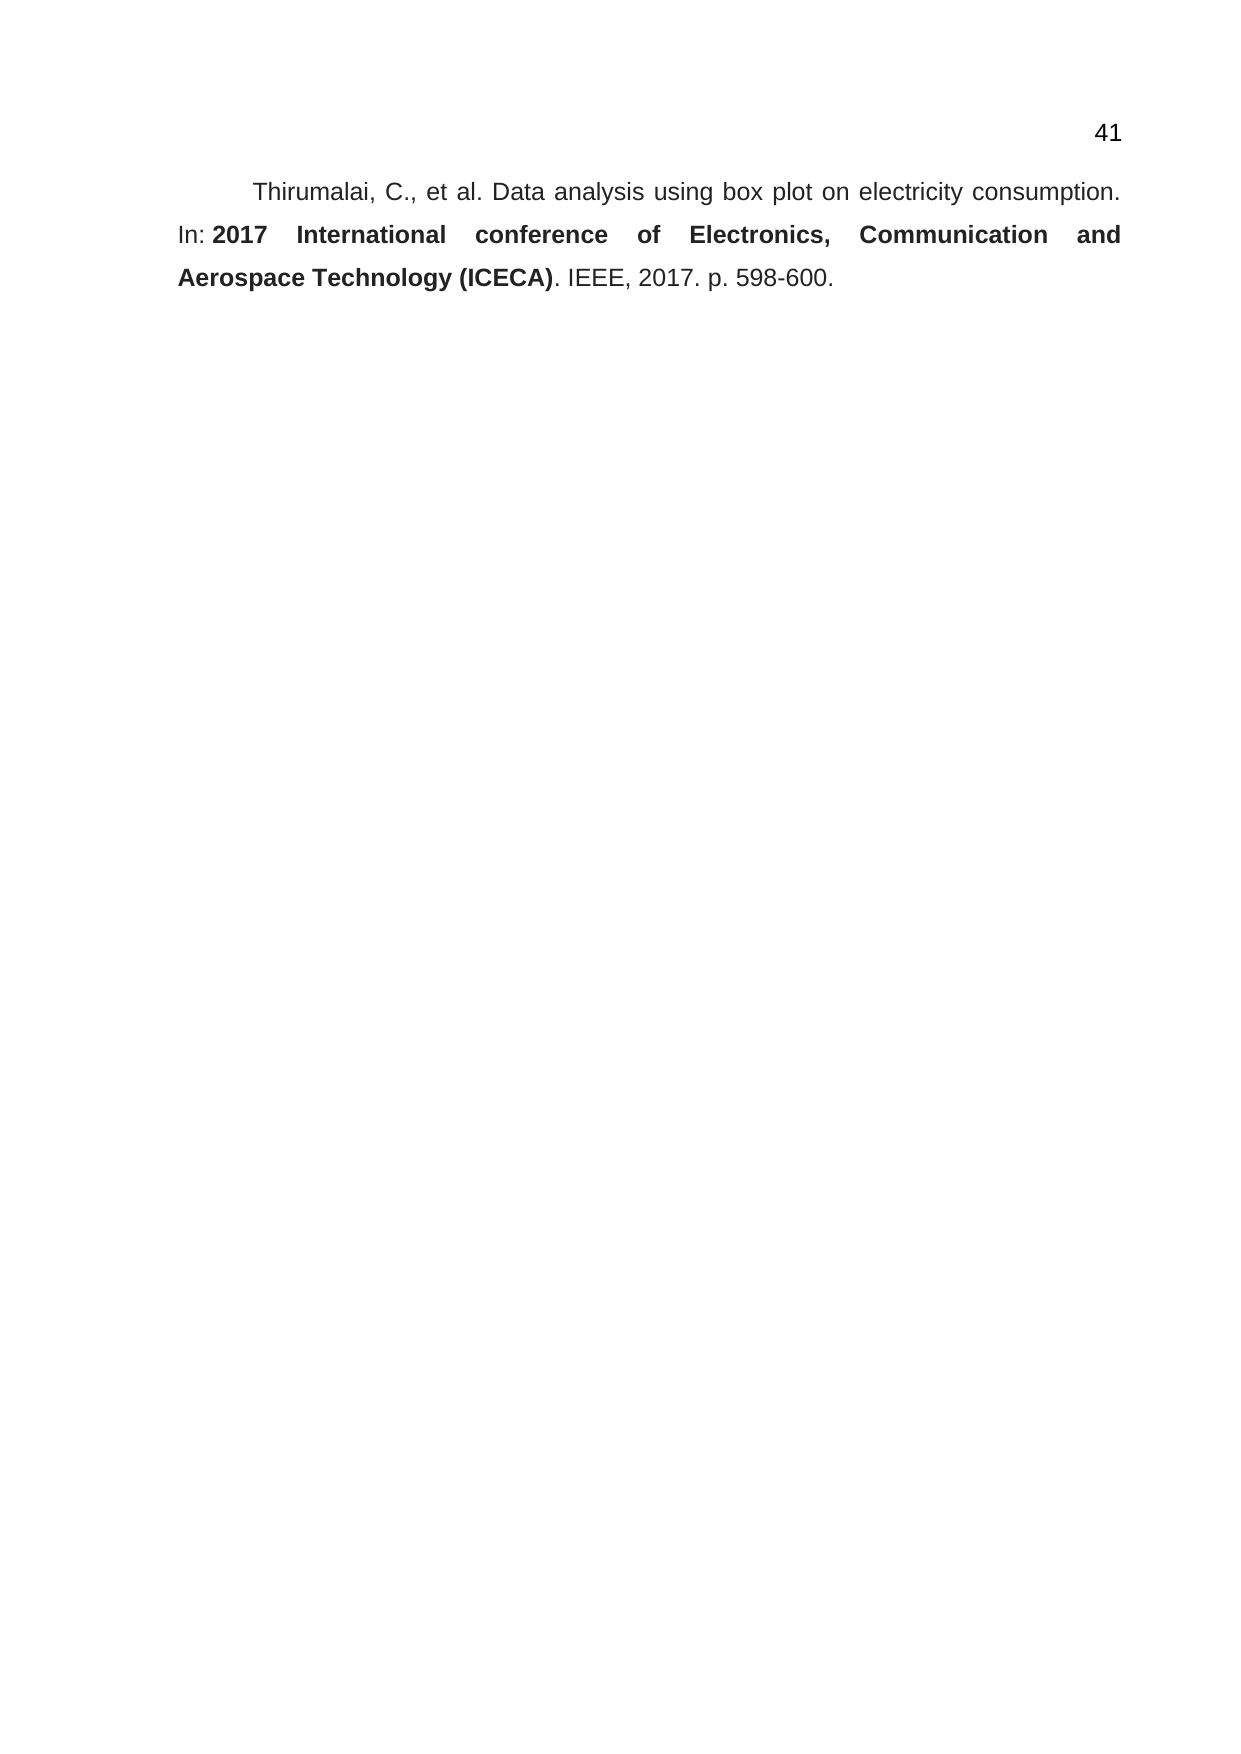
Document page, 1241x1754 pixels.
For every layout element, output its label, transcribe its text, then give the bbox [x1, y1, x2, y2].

text Thirumalai, C., et al. Data analysis using box plot on electricity consumption. In: 2017 International conference of Electronics, Communication and Aerospace Technology (ICECA). IEEE, 2017. p. 598-600. [177, 177, 1122, 292]
